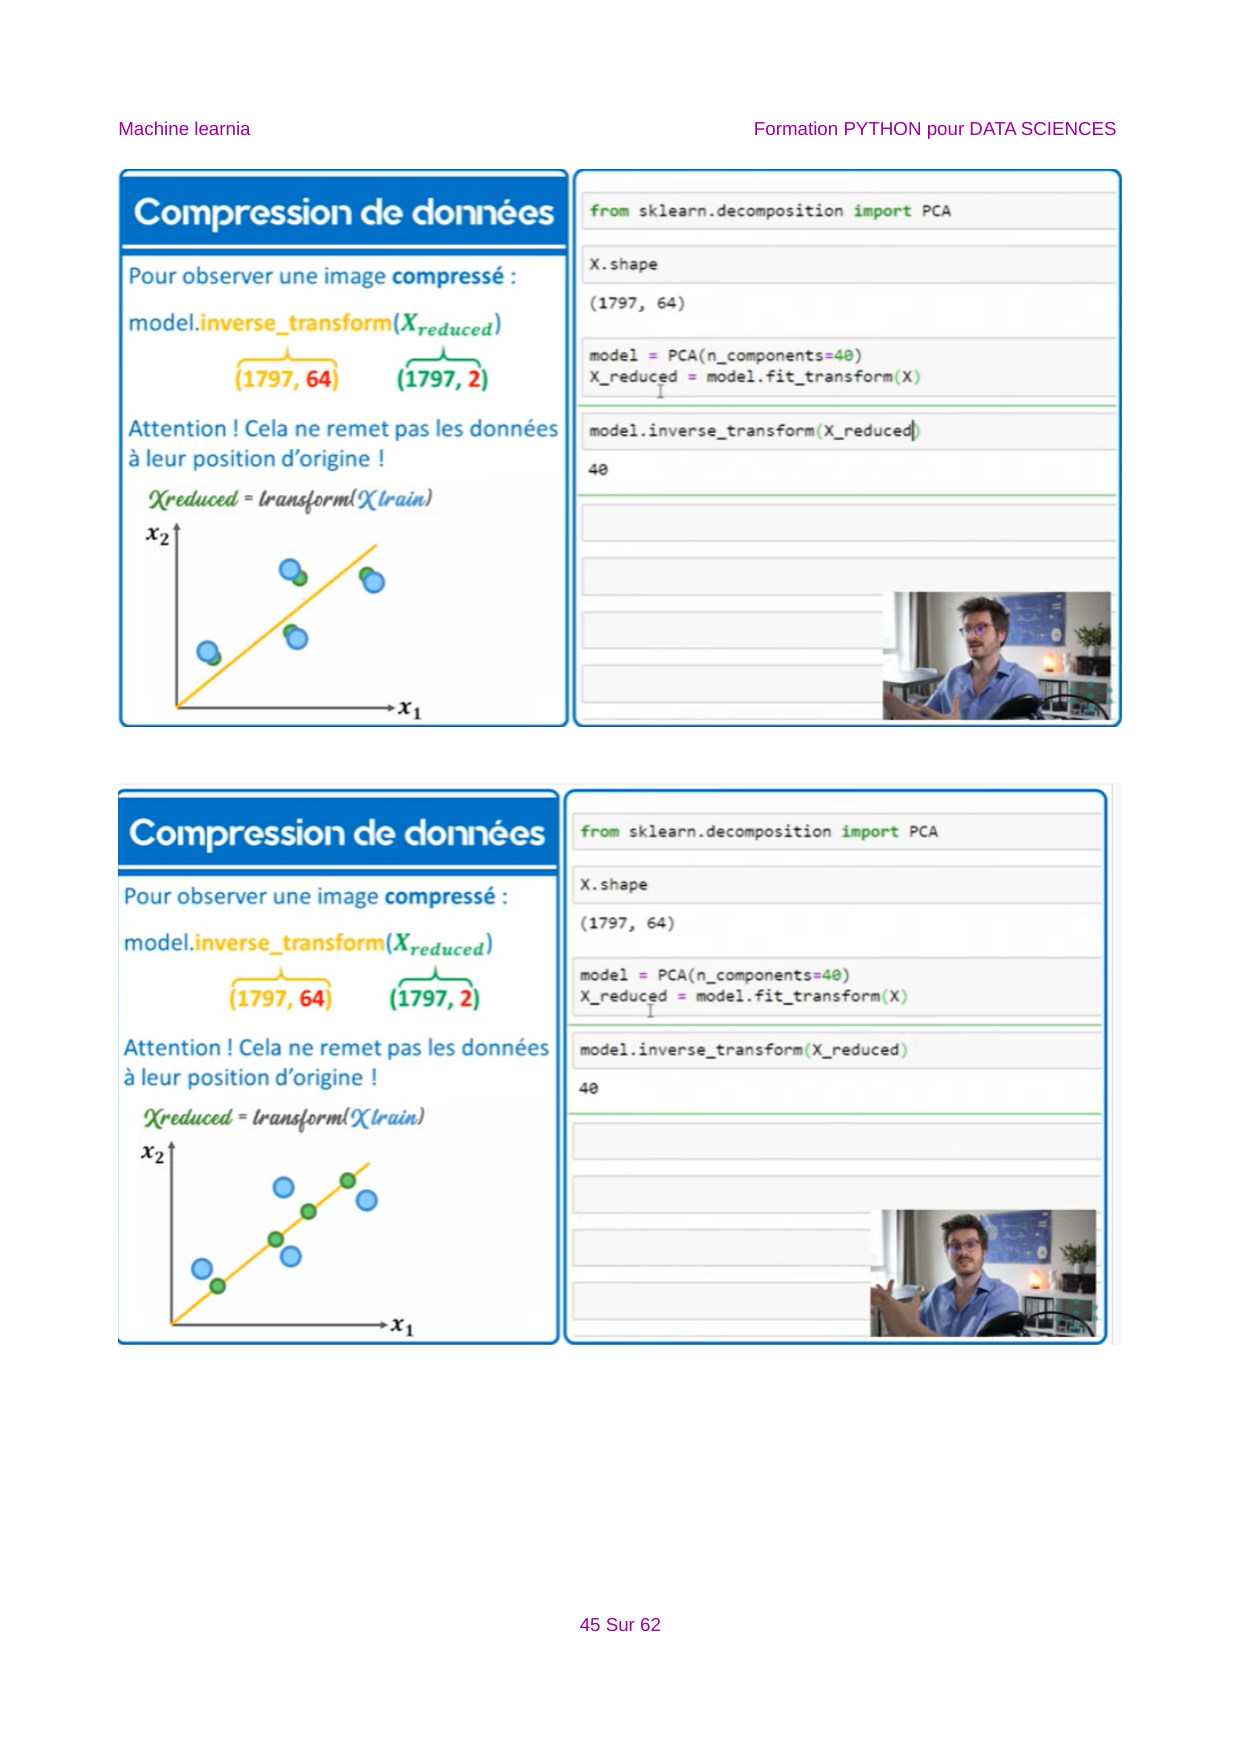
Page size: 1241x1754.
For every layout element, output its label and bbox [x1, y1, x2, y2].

picture [118, 783, 1122, 1345]
picture [118, 169, 1122, 727]
